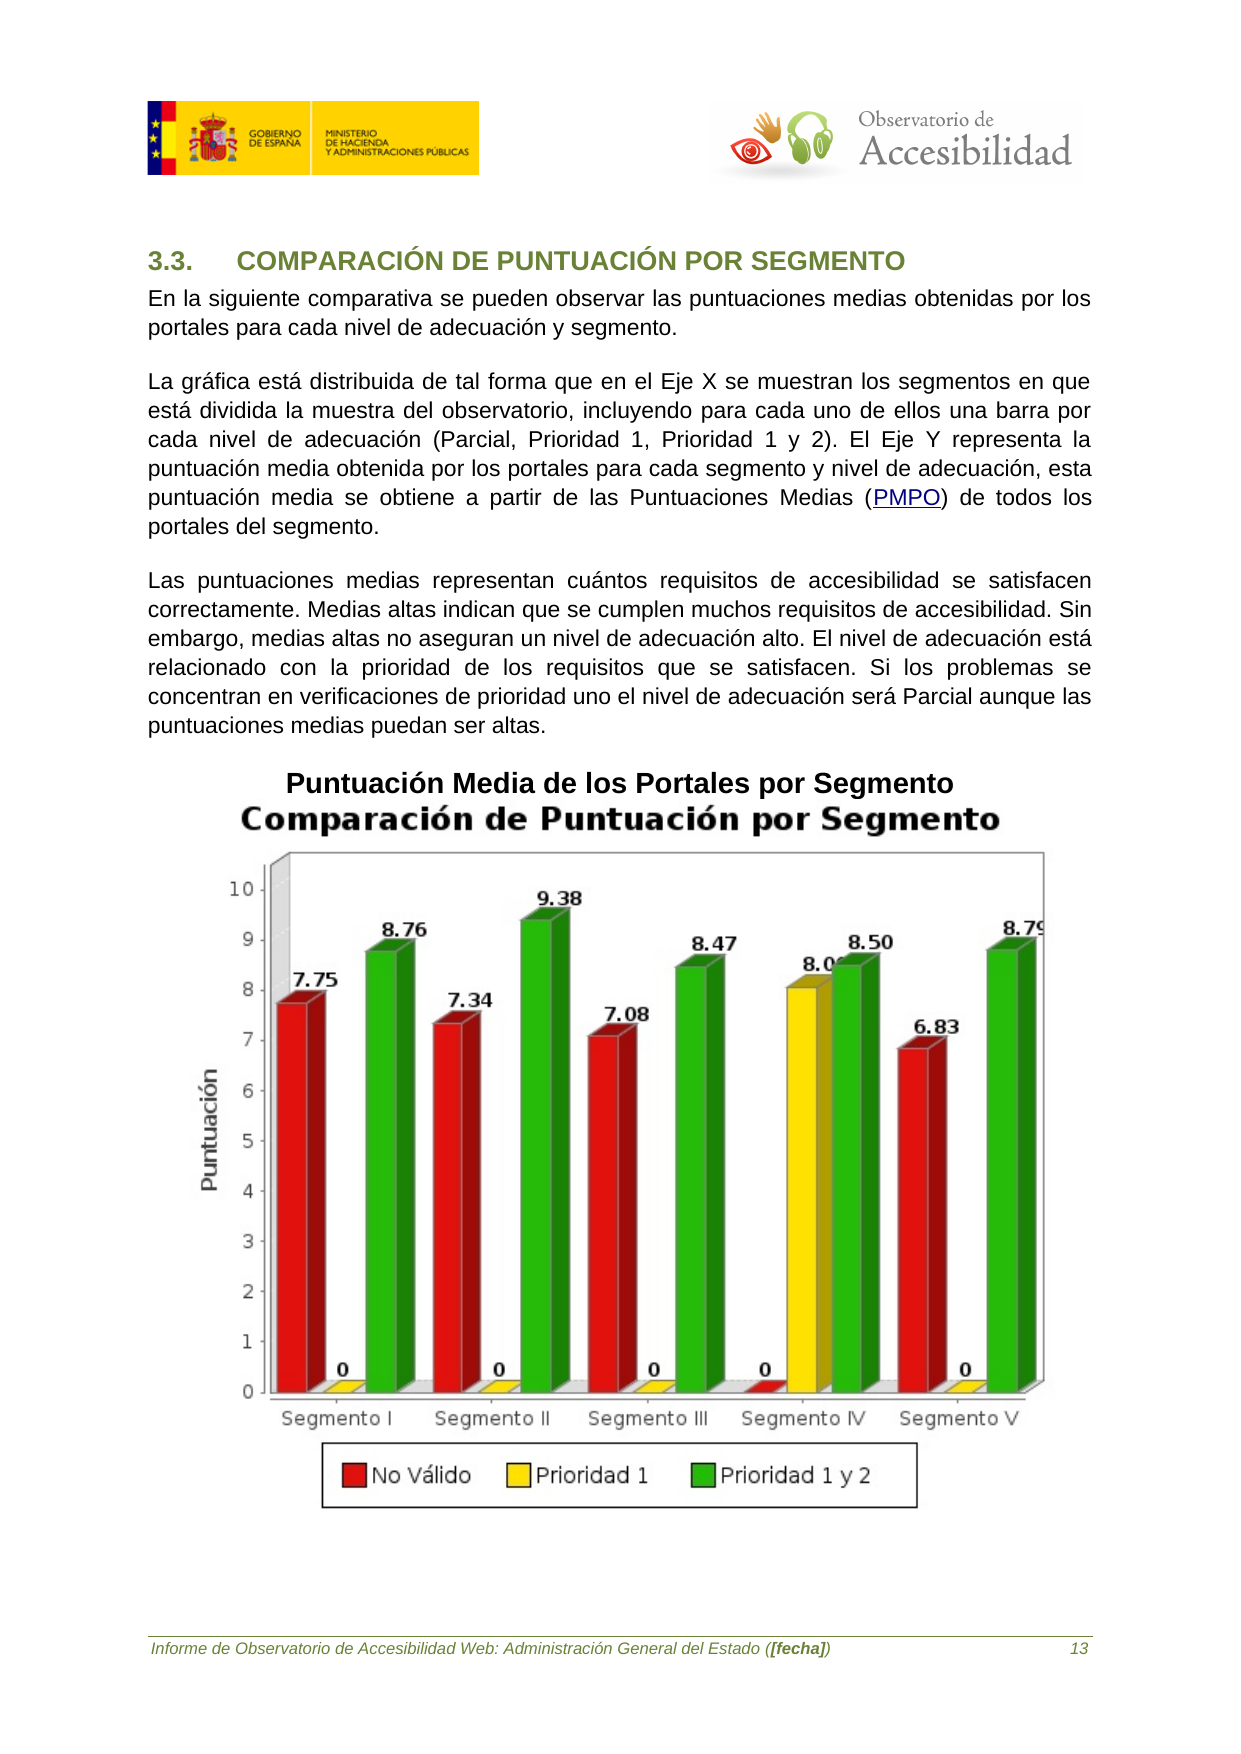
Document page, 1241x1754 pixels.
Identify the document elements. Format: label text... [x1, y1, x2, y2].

text La gráfica está distribuida de tal forma que en el Eje X se muestran los segmentos en que está dividida la muestra del observatorio, incluyendo para cada uno de ellos una barra por cada nivel de adecuación (Parcial, Prioridad 1, Prioridad 1 y 2). El Eje Y representa la puntuación media obtenida por los portales para cada segmento y nivel de adecuación, esta puntuación media se obtiene a partir de las Puntuaciones Medias (PMPO) de todos los portales del segmento. [148, 368, 1092, 539]
text Las puntuaciones medias representan cuántos requisitos de accesibilidad se satisfacen correctamente. Medias altas indican que se cumplen muchos requisitos de accesibilidad. Sin embargo, medias altas no aseguran un nivel de adecuación alto. El nivel de adecuación está relacionado con la prioridad de los requisitos que se satisfacen. Si los problemas se concentran en verificaciones de prioridad uno el nivel de adecuación será Parcial aunque las puntuaciones medias puedan ser altas. [148, 567, 1092, 738]
picture [710, 102, 1086, 185]
text Puntuación Media de los Portales por Segmento [148, 766, 1092, 799]
subtitle Comparación de puntuación por segmento [148, 245, 1092, 276]
picture [178, 799, 1062, 1510]
text En la siguiente comparativa se pueden observar las puntuaciones medias obtenidas por los portales para cada nivel de adecuación y segmento. [148, 285, 1092, 341]
picture [147, 101, 479, 175]
